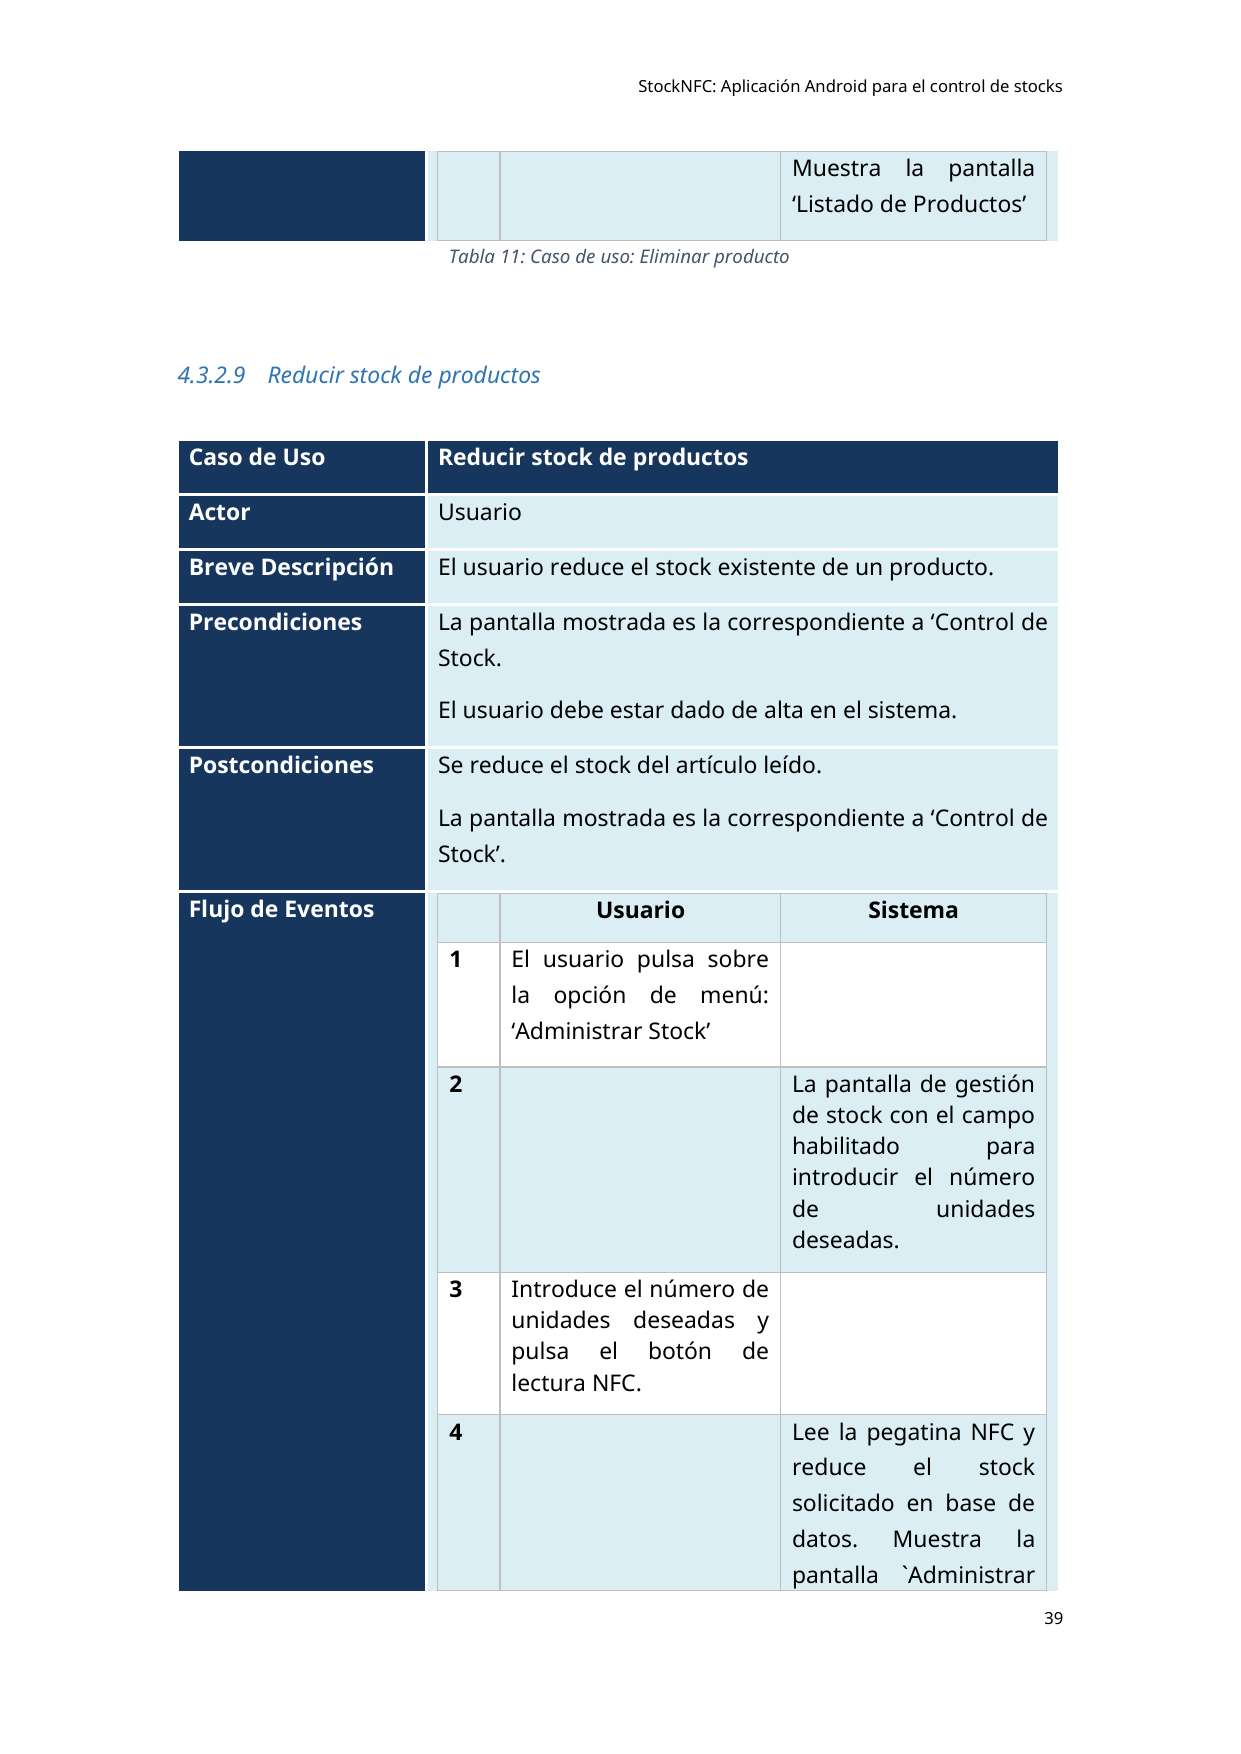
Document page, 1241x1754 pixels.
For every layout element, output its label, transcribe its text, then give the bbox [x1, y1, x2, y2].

table_cell [781, 943, 1046, 1066]
table_header Sistema [781, 894, 1046, 942]
table_header Reducir stock de productos [428, 441, 1058, 493]
table_cell [428, 893, 437, 1591]
table_cell Postcondiciones [179, 749, 425, 890]
table_header [438, 894, 499, 942]
text Tabla 11: Caso de uso: Eliminar producto [177, 244, 1063, 269]
table_cell [501, 1068, 780, 1272]
table_cell [438, 152, 499, 239]
table_cell El usuario pulsa sobre la opción de menú: ‘Administrar Stock’ [501, 943, 780, 1066]
table_cell Usuario [428, 496, 1058, 548]
table_cell Introduce el número de unidades deseadas y pulsa el botón de lectura NFC. [501, 1273, 780, 1414]
table_cell [428, 151, 437, 241]
table_cell Breve Descripción [179, 551, 425, 603]
table_cell 1 [438, 943, 499, 1066]
table_header Usuario [501, 894, 780, 942]
table_cell 3 [438, 1273, 499, 1414]
table_cell [501, 152, 780, 239]
table_cell Actor [179, 496, 425, 548]
subtitle Reducir stock de productos [177, 359, 1063, 390]
table_cell [501, 1415, 780, 1590]
table_cell Flujo de Eventos [179, 893, 425, 1591]
table_cell Lee la pegatina NFC y reduce el stock solicitado en base de datos. Muestra la pantalla `Administrar [781, 1415, 1046, 1590]
table_cell [179, 151, 425, 241]
table_cell 2 [438, 1068, 499, 1272]
table_cell La pantalla de gestión de stock con el campo habilitado para introducir el número de unidades deseadas. [781, 1068, 1046, 1272]
table_cell [1047, 151, 1058, 241]
table_cell Precondiciones [179, 606, 425, 746]
table_cell 4 [438, 1415, 499, 1590]
table_cell El usuario reduce el stock existente de un producto. [428, 551, 1058, 603]
table_cell La pantalla mostrada es la correspondiente a ‘Control de Stock. El usuario debe estar dado de alta en el sistema. [428, 606, 1058, 746]
table_cell Muestra la pantalla ‘Listado de Productos’ [781, 152, 1046, 239]
table_cell Se reduce el stock del artículo leído. La pantalla mostrada es la correspondiente a ‘Control de Stock’. [428, 749, 1058, 890]
table_header Caso de Uso [179, 441, 425, 493]
table_cell [781, 1273, 1046, 1414]
table_cell [1047, 893, 1058, 1591]
